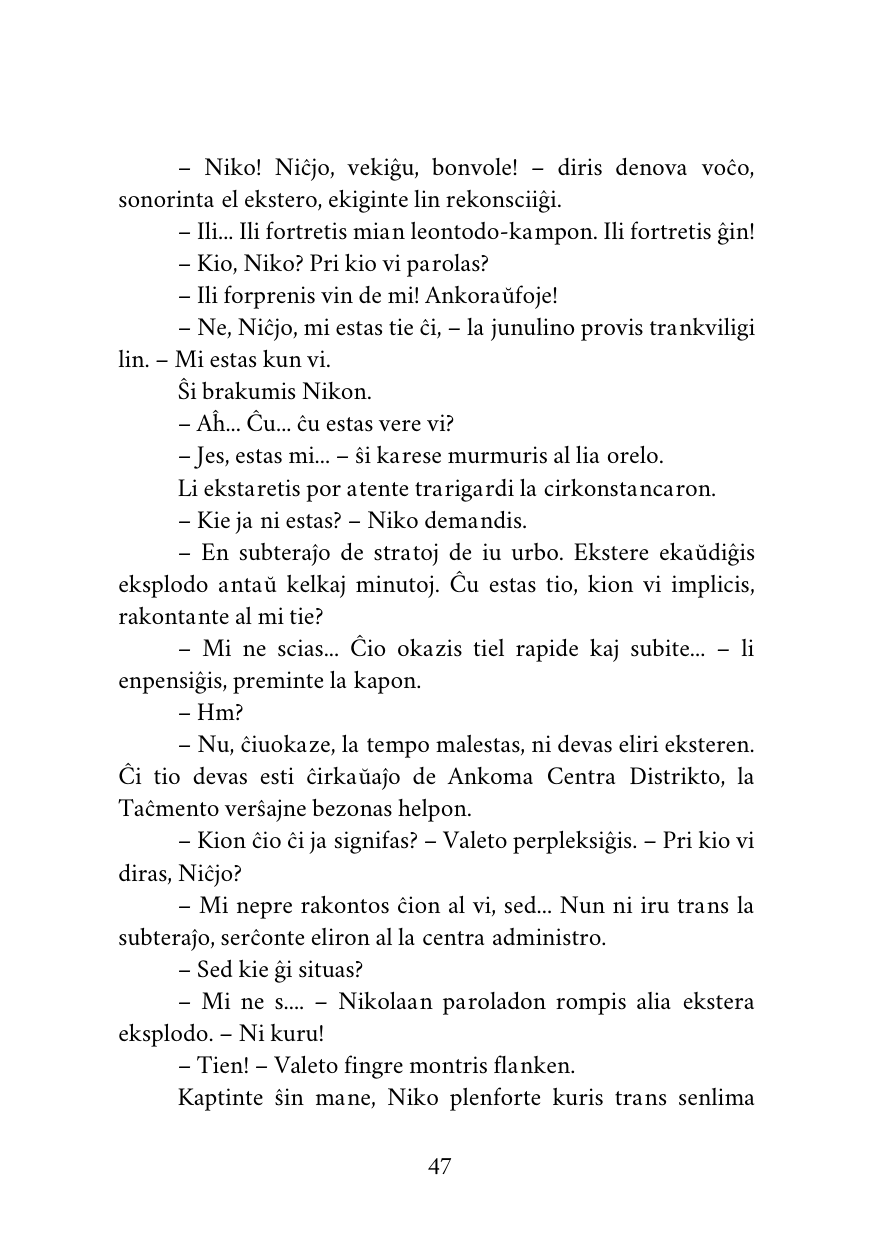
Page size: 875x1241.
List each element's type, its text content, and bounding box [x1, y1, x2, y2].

text – Ili forprenis vin de mi! Ankoraŭfoje! [118, 278, 756, 311]
text Ŝi brakumis Nikon. [118, 375, 756, 407]
text – En subteraĵo de stratoj de iu urbo. Ekstere ekaŭdiĝis eksplodo antaŭ kelkaj minutoj. Ĉu estas tio, kion vi implicis, rakontante al mi tie? [118, 535, 756, 631]
text – Mi nepre rakontos ĉion al vi, sed... Nun ni iru trans la subteraĵo, serĉonte eliron al la centra administro. [118, 888, 756, 952]
text – Kio, Niko? Pri kio vi parolas? [118, 246, 756, 278]
text – Mi ne scias... Ĉio okazis tiel rapide kaj subite... – li enpensiĝis, preminte la kapon. [118, 631, 756, 696]
text – Aĥ... Ĉu... ĉu estas vere vi? [118, 407, 756, 439]
text – Tien! – Valeto fingre montris flanken. [118, 1048, 756, 1081]
text Kaptinte ŝin mane, Niko plenforte kuris trans senlima [118, 1081, 756, 1113]
text Li ekstaretis por atente trarigardi la cirkonstancaron. [118, 471, 756, 503]
text – Sed kie ĝi situas? [118, 952, 756, 984]
text – Nu, ĉiuokaze, la tempo malestas, ni devas eliri eksteren. Ĉi tio devas esti ĉirkaŭaĵo de Ankoma Centra Distrikto, la Taĉmento verŝajne bezonas helpon. [118, 728, 756, 824]
text – Mi ne s.... – Nikolaan paroladon rompis alia ekstera eksplodo. – Ni kuru! [118, 984, 756, 1048]
text – Ne, Niĉjo, mi estas tie ĉi, – la junulino provis trankviligi lin. – Mi estas kun vi. [118, 311, 756, 375]
text – Hm? [118, 696, 756, 728]
text – Jes, estas mi... – ŝi karese murmuris al lia orelo. [118, 439, 756, 471]
text – Ili... Ili fortretis mian leontodo-kampon. Ili fortretis ĝin! [118, 214, 756, 246]
text – Niko! Niĉjo, vekiĝu, bonvole! – diris denova voĉo, sonorinta el ekstero, ekiginte lin rekonsciiĝi. [118, 150, 756, 214]
text – Kion ĉio ĉi ja signifas? – Valeto perpleksiĝis. – Pri kio vi diras, Niĉjo? [118, 824, 756, 888]
text – Kie ja ni estas? – Niko demandis. [118, 503, 756, 535]
